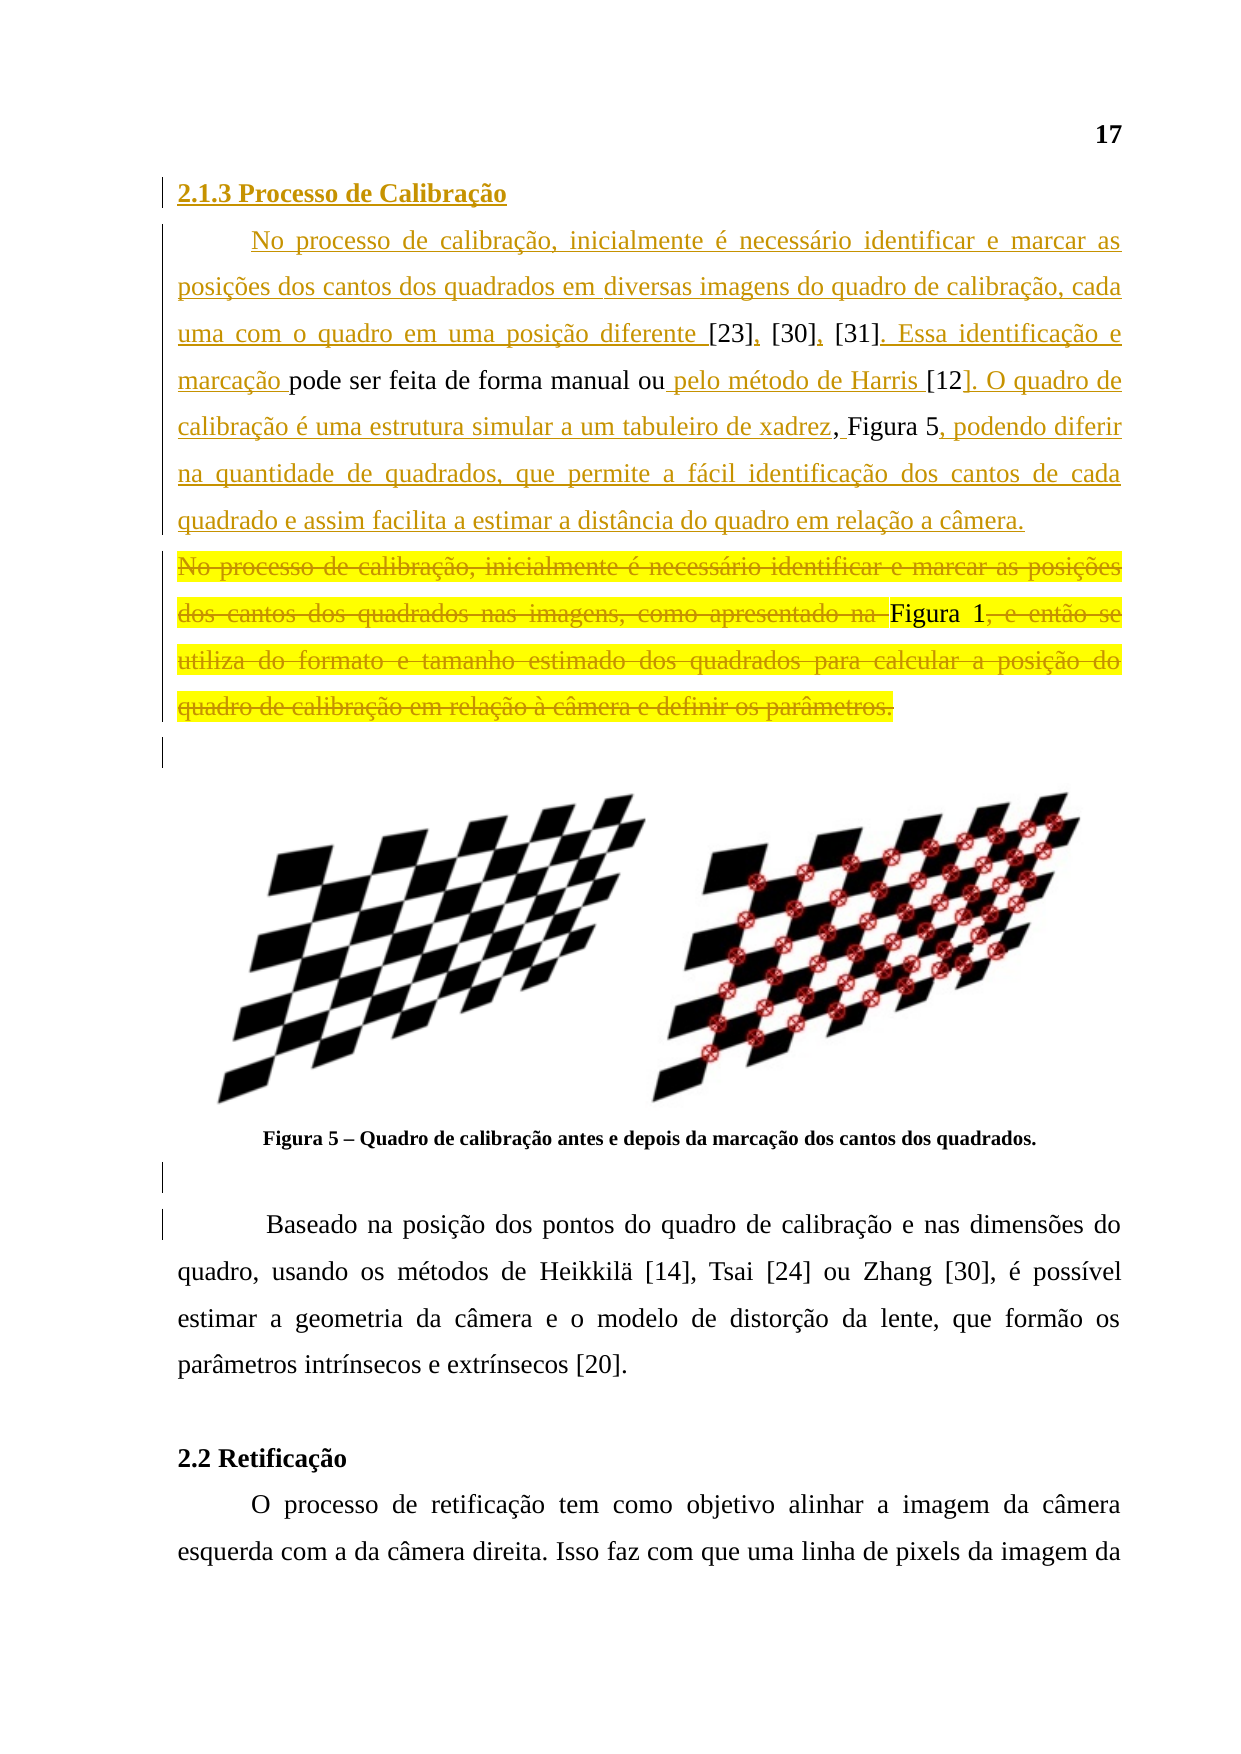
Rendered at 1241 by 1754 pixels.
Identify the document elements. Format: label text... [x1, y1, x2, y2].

text Figura 1 [177, 568, 1122, 722]
text O processo de retificação tem como objetivo alinhar a imagem da câmera esquerda com a da câmera direita. Isso faz com que uma linha de pixels da imagem da [177, 1489, 1122, 1566]
text Baseado na posição dos pontos do quadro de calibração e nas dimensões do quadro, usando os métodos de Heikkilä [14], Tsai [24] ou Zhang [30], é possível estimar a geometria da câmera e o modelo de distorção da lente, que formão os parâmetros intrínsecos e extrínsecos [20]. [177, 1209, 1122, 1380]
text No processo de calibração, inicialmente é necessário identificar e marcar as posições dos cantos dos quadrados em diversas imagens do quadro de calibração, cada [177, 224, 1122, 298]
text Figura 5 – Quadro de calibração antes e depois da marcação dos cantos dos quadrados. [177, 1126, 1122, 1150]
text Figura 1 [177, 551, 1122, 567]
picture [211, 783, 1088, 1111]
subtitle Processo de Calibração [177, 177, 1122, 208]
text uma com o quadro em uma posição diferente [23], [30], [31]. Essa identificação e marcação pode ser feita de forma manual ou pelo método de Harris [12]. O quadro de calibração é uma estrutura simular a um tabuleiro de xadrez, Figura 5, podendo diferir na quantidade de quadrados, que permite a fácil identificação dos cantos de cada quadrado e assim facilita a estimar a distância do quadro em relação a câmera. [177, 299, 1122, 535]
subtitle Retificação [177, 1442, 1122, 1473]
